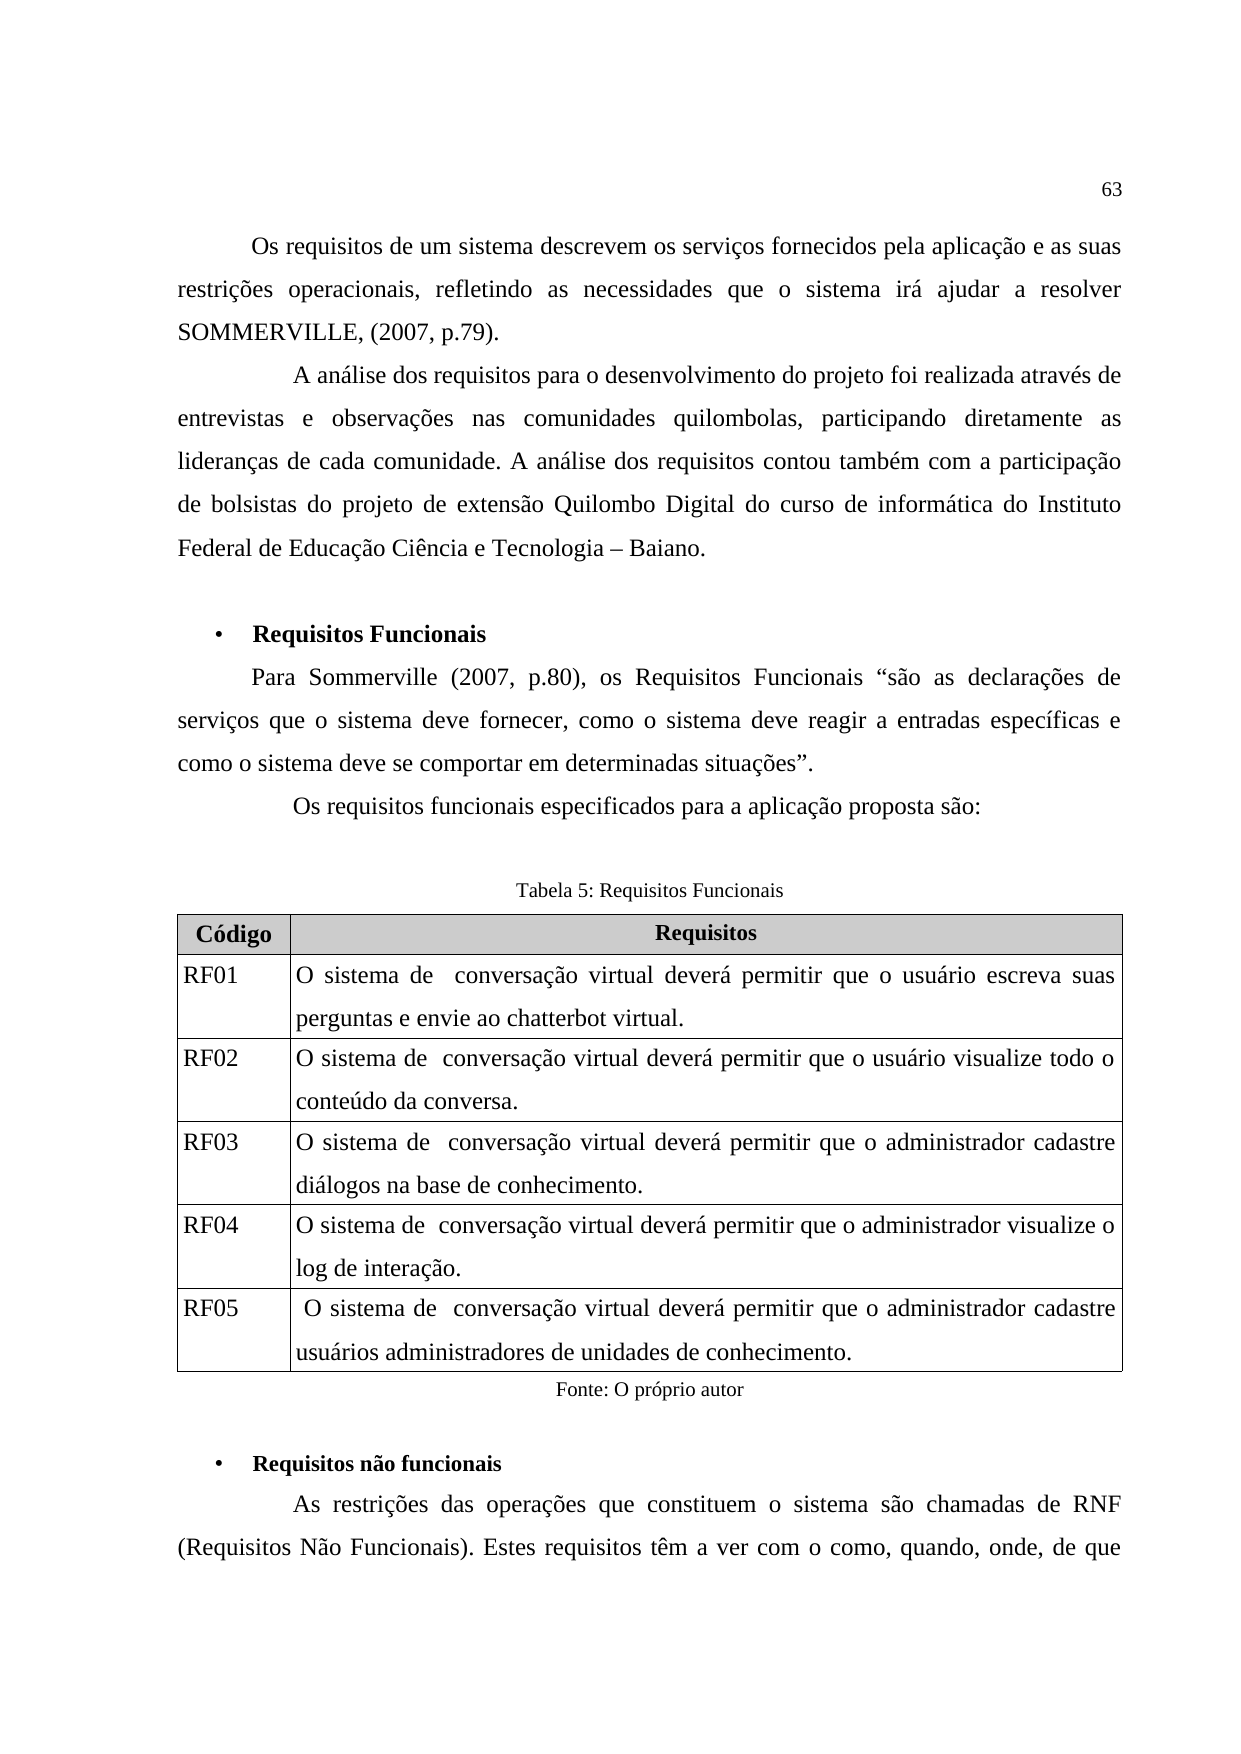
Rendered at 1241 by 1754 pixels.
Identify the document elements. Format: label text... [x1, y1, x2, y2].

text A análise dos requisitos para o desenvolvimento do projeto foi realizada através de entrevistas e observações nas comunidades quilombolas, participando diretamente as lideranças de cada comunidade. A análise dos requisitos contou também com a participação de bolsistas do projeto de extensão Quilombo Digital do curso de informática do Instituto Federal de Educação Ciência e Tecnologia – Baiano. [177, 360, 1122, 561]
table_cell RF02 [178, 1039, 290, 1121]
text Os requisitos de um sistema descrevem os serviços fornecidos pela aplicação e as suas restrições operacionais, refletindo as necessidades que o sistema irá ajudar a resolver SOMMERVILLE, (2007, p.79). [177, 231, 1122, 346]
table_cell RF05 [178, 1289, 290, 1371]
table_cell O sistema de conversação virtual deverá permitir que o administrador visualize o log de interação. [291, 1205, 1122, 1288]
table_cell RF01 [178, 955, 290, 1037]
text Para Sommerville (2007, p.80), os Requisitos Funcionais “são as declarações de serviços que o sistema deve fornecer, como o sistema deve reagir a entradas específicas e como o sistema deve se comportar em determinadas situações”. [177, 662, 1122, 777]
text Tabela 5: Requisitos Funcionais [177, 878, 1122, 902]
text As restrições das operações que constituem o sistema são chamadas de RNF (Requisitos Não Funcionais). Estes requisitos têm a ver com o como, quando, onde, de que [177, 1489, 1122, 1561]
table_header Código [178, 915, 290, 954]
table_cell O sistema de conversação virtual deverá permitir que o usuário visualize todo o conteúdo da conversa. [291, 1039, 1122, 1121]
text Os requisitos funcionais especificados para a aplicação proposta são: [177, 791, 1122, 820]
table_cell O sistema de conversação virtual deverá permitir que o administrador cadastre usuários administradores de unidades de conhecimento. [291, 1289, 1122, 1371]
table_cell O sistema de conversação virtual deverá permitir que o administrador cadastre diálogos na base de conhecimento. [291, 1122, 1122, 1204]
table_cell RF03 [178, 1122, 290, 1204]
table_cell Fonte: O próprio autor [177, 1372, 1122, 1407]
table_header Requisitos [291, 915, 1122, 954]
table_cell O sistema de conversação virtual deverá permitir que o usuário escreva suas perguntas e envie ao chatterbot virtual. [291, 955, 1122, 1037]
table_cell RF04 [178, 1205, 290, 1288]
list Requisitos Funcionais [215, 619, 1122, 648]
list Requisitos não funcionais [215, 1450, 1122, 1476]
